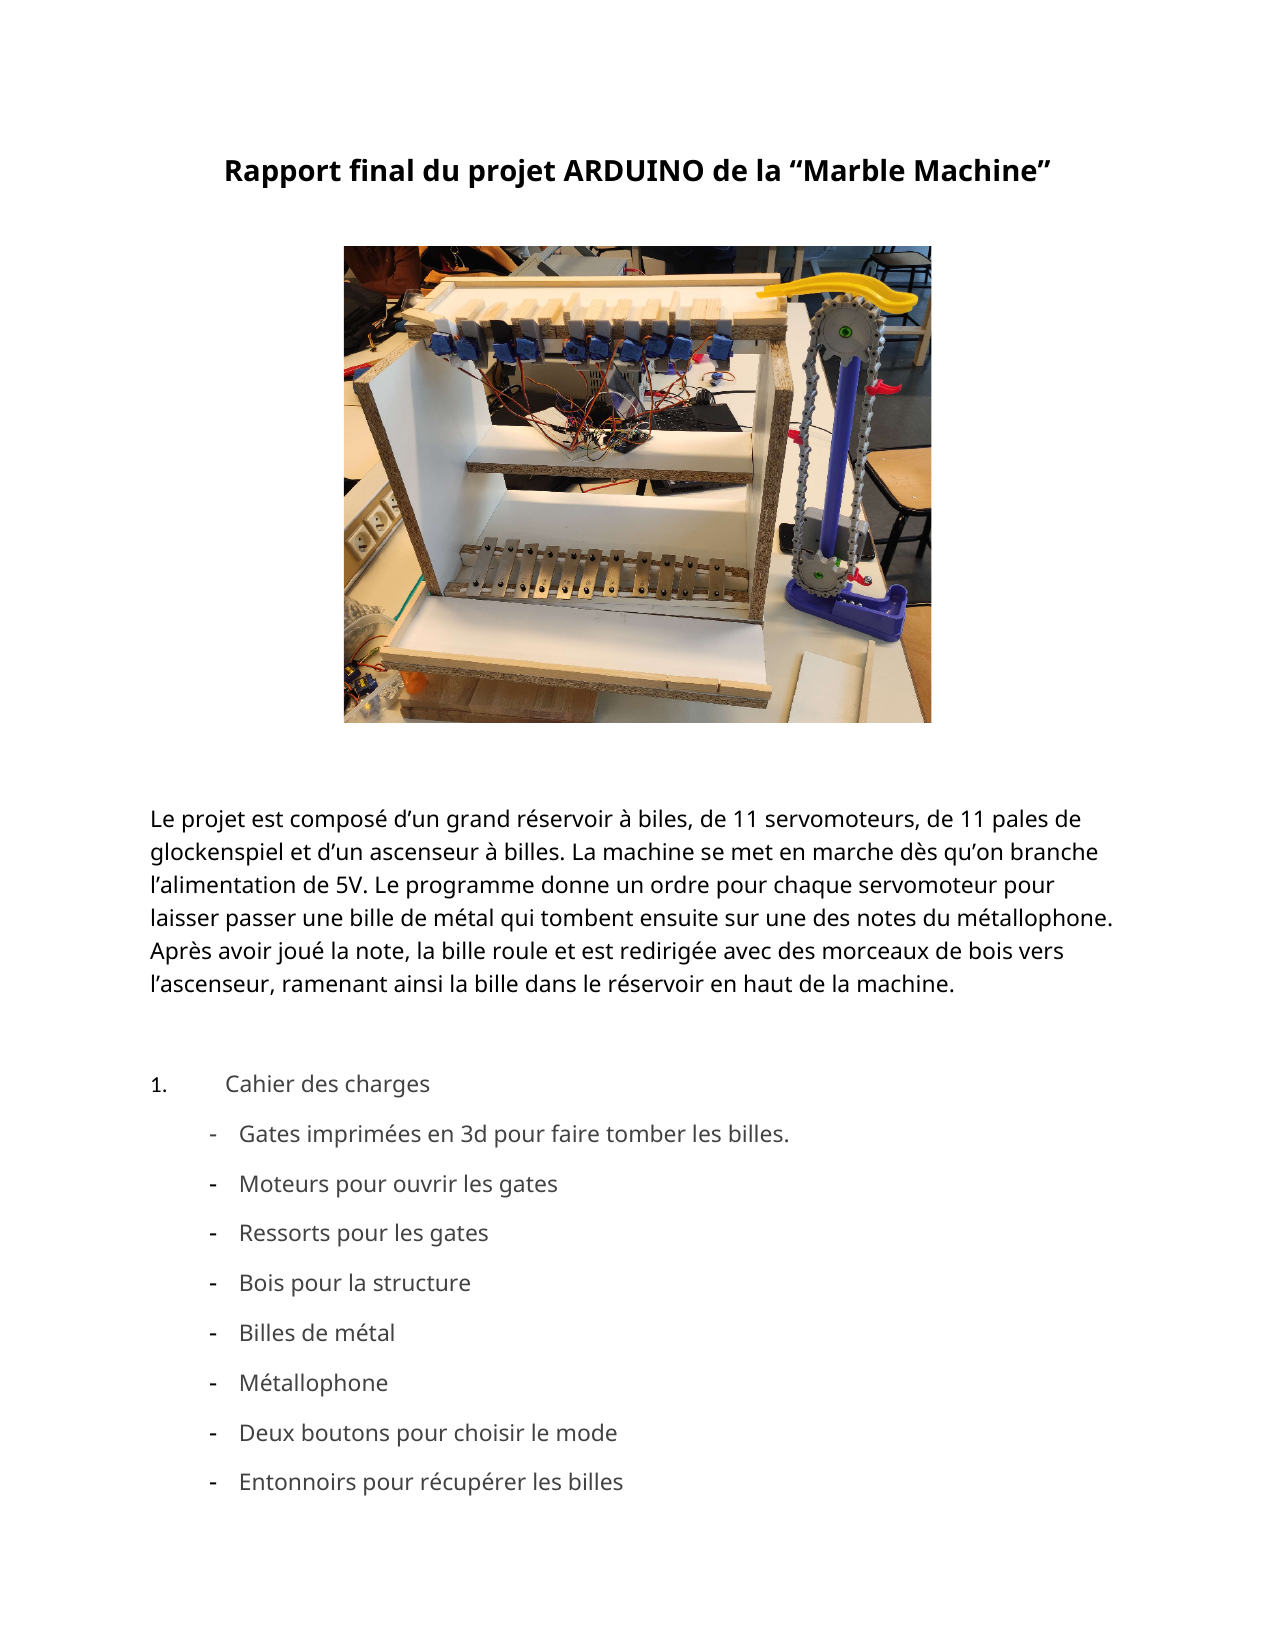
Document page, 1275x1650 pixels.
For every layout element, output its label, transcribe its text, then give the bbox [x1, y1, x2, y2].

list Métallophone [209, 1367, 1125, 1398]
text Rapport final du projet ARDUINO de la “Marble Machine” [150, 150, 1125, 190]
list Ressorts pour les gates [209, 1217, 1125, 1248]
list Deux boutons pour choisir le mode [209, 1416, 1125, 1448]
list Cahier des charges [150, 1068, 1125, 1099]
list Moteurs pour ouvrir les gates [209, 1167, 1125, 1199]
list Gates imprimées en 3d pour faire tomber les billes. [209, 1118, 1125, 1149]
text Le projet est composé d’un grand réservoir à biles, de 11 servomoteurs, de 11 pales de glockenspiel et d’un ascenseur à billes. La machine se met en marche dès qu’on branche l’alimentation de 5V. Le programme donne un ordre pour chaque servomoteur pour laisser passer une bille de métal qui tombent ensuite sur une des notes du métallophone. Après avoir joué la note, la bille roule et est redirigée avec des morceaux de bois vers l’ascenseur, ramenant ainsi la bille dans le réservoir en haut de la machine. [150, 803, 1125, 999]
list Entonnoirs pour récupérer les billes [209, 1466, 1125, 1497]
list Bois pour la structure [209, 1267, 1125, 1298]
list Billes de métal [209, 1317, 1125, 1348]
